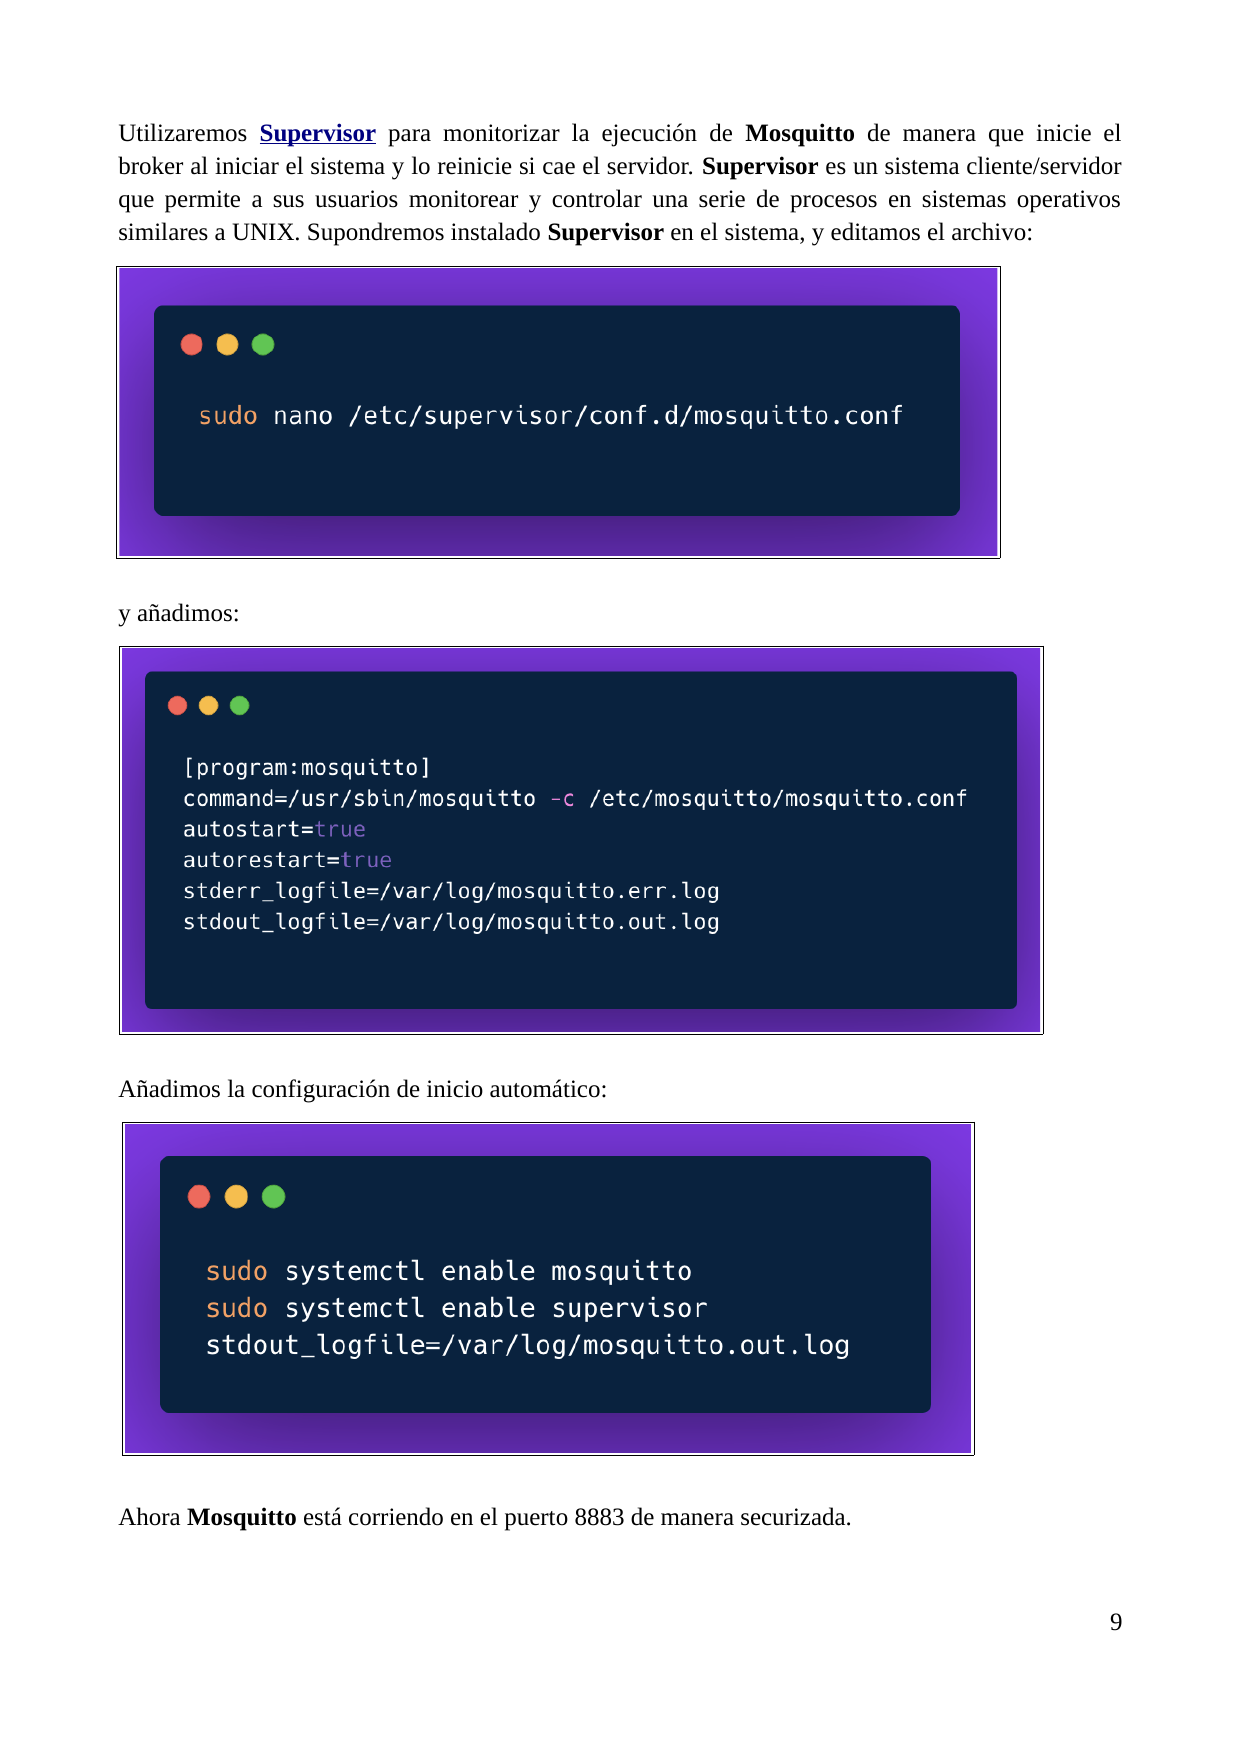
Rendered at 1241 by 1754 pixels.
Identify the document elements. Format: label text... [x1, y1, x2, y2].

text Añadimos la configuración de inicio automático: [118, 1074, 1122, 1103]
text y añadimos: [118, 598, 1122, 627]
text Ahora Mosquitto está corriendo en el puerto 8883 de manera securizada. [118, 1502, 1122, 1531]
text Utilizaremos Supervisor para monitorizar la ejecución de Mosquitto de manera que inicie el broker al iniciar el sistema y lo reinicie si cae el servidor. Supervisor es un sistema cliente/servidor que permite a sus usuarios monitorear y controlar una serie de procesos en sistemas operativos similares a UNIX. Supondremos instalado Supervisor en el sistema, y editamos el archivo: [118, 118, 1122, 246]
picture [122, 648, 1041, 1032]
picture [125, 1124, 971, 1453]
picture [119, 268, 998, 556]
